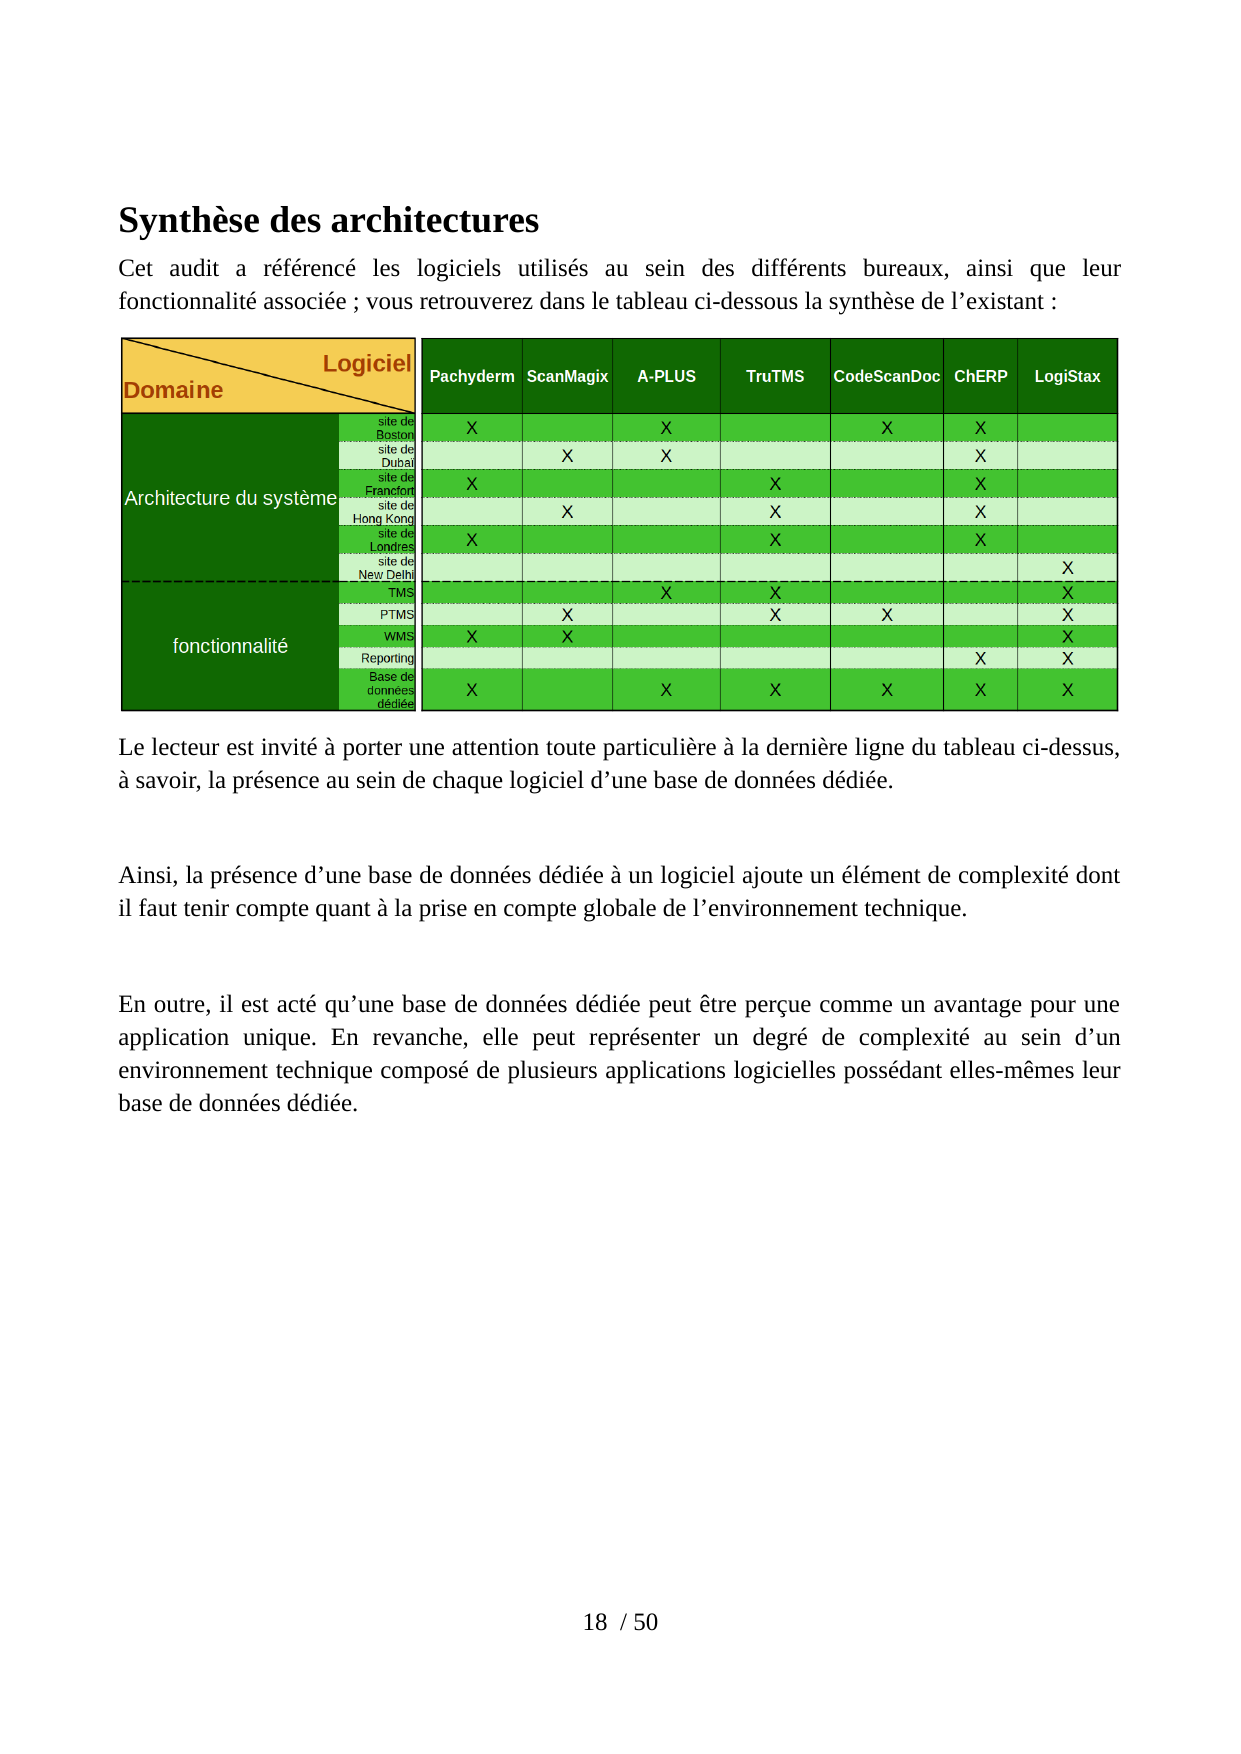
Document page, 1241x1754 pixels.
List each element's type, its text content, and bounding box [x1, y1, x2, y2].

text En outre, il est acté qu’une base de données dédiée peut être perçue comme un avantage pour une application unique. En revanche, elle peut représenter un degré de complexité au sein d’un environnement technique composé de plusieurs applications logicielles possédant elles-mêmes leur base de données dédiée. [118, 989, 1122, 1117]
picture [118, 333, 1123, 714]
text Ainsi, la présence d’une base de données dédiée à un logiciel ajoute un élément de complexité dont il faut tenir compte quant à la prise en compte globale de l’environnement technique. [118, 861, 1122, 922]
subtitle Synthèse des architectures [118, 197, 1122, 240]
text Cet audit a référencé les logiciels utilisés au sein des différents bureaux, ainsi que leur fonctionnalité associée ; vous retrouverez dans le tableau ci-dessous la synthèse de l’existant : [118, 253, 1122, 314]
text Le lecteur est invité à porter une attention toute particulière à la dernière ligne du tableau ci-dessus, à savoir, la présence au sein de chaque logiciel d’une base de données dédiée. [118, 732, 1122, 794]
